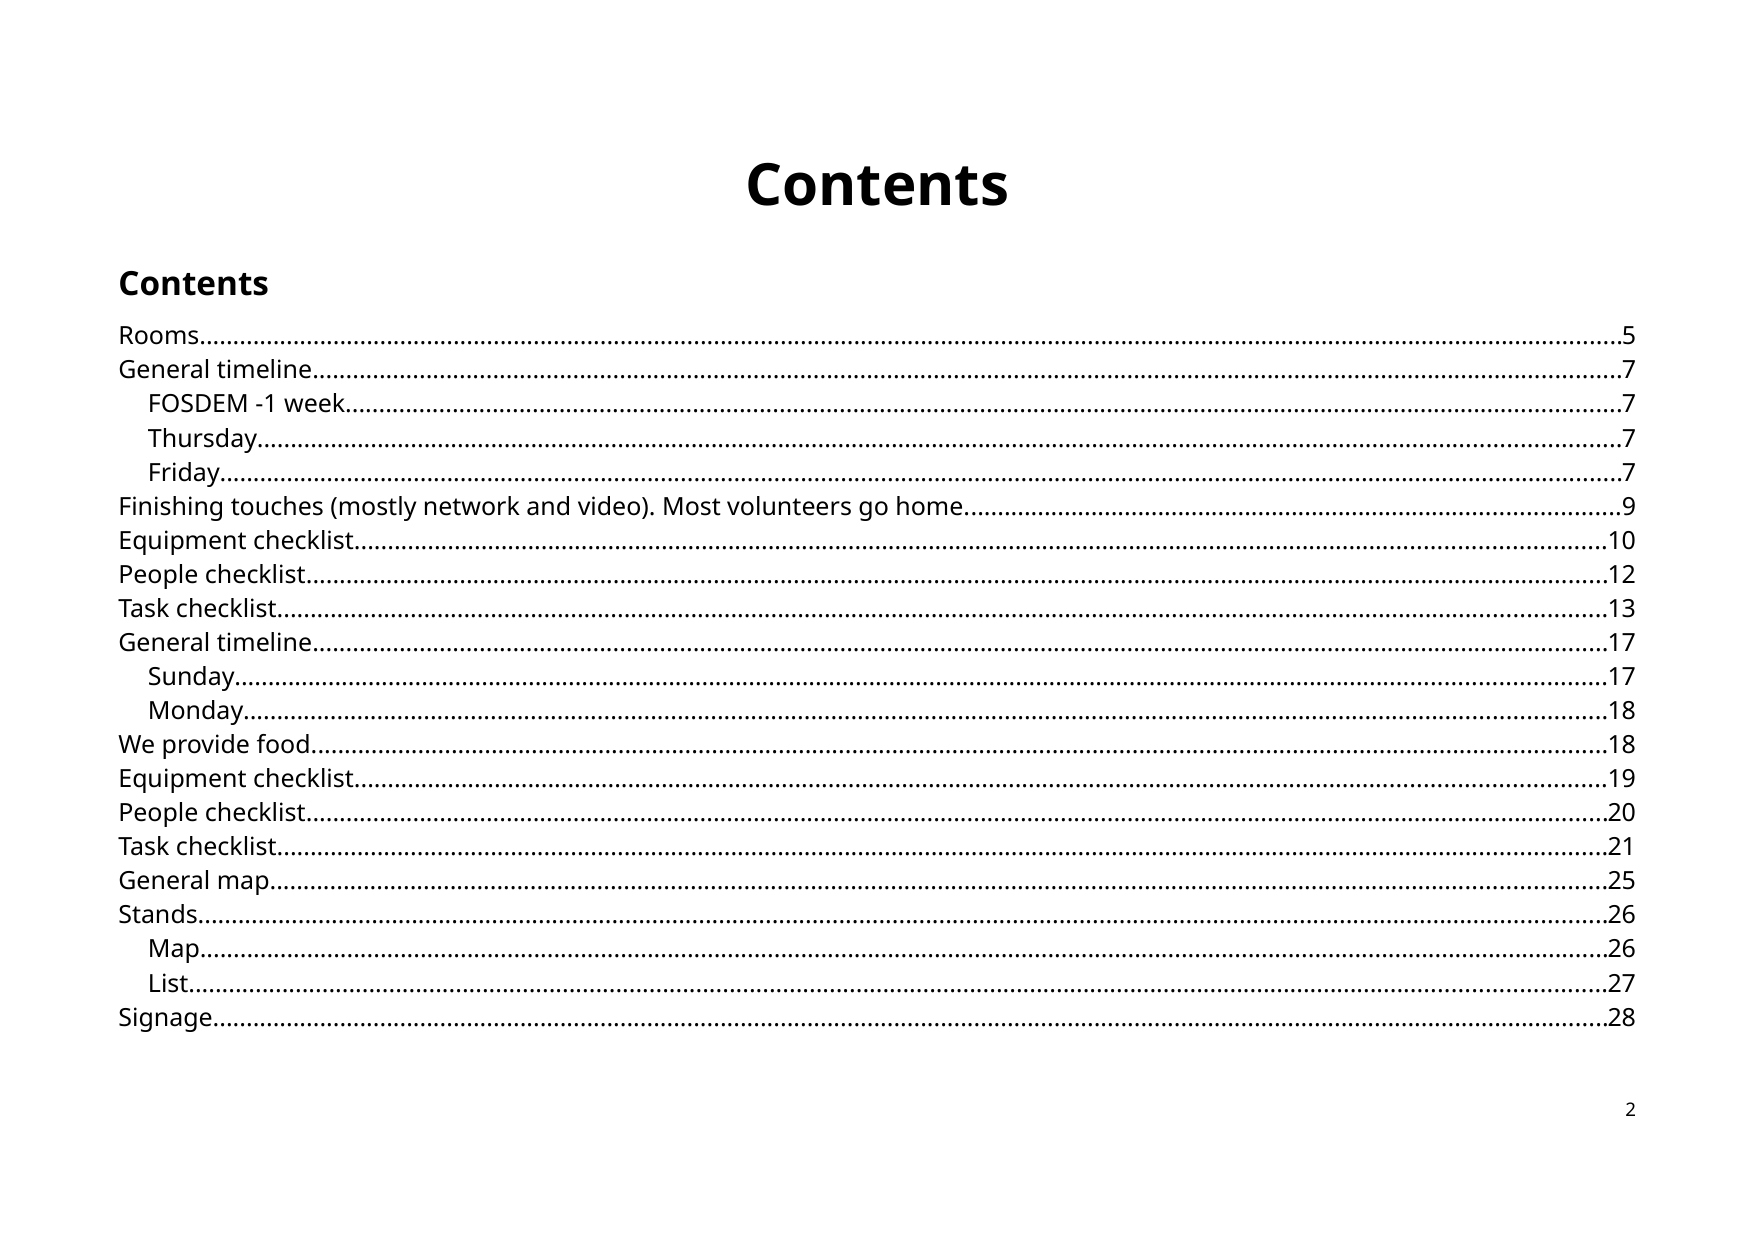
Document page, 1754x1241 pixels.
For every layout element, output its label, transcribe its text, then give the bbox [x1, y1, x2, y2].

text List 27 [148, 965, 1636, 999]
text FOSDEM -1 week 7 [148, 386, 1636, 420]
text Monday 18 [148, 693, 1636, 727]
title Contents [118, 143, 1636, 223]
text Map 26 [148, 931, 1636, 965]
text We provide food. 18 [118, 727, 1636, 761]
text Signage 28 [118, 999, 1636, 1033]
text Task checklist 21 [118, 829, 1636, 863]
text General timeline 7 [118, 352, 1636, 386]
text Stands 26 [118, 897, 1636, 931]
text Rooms 5 [118, 318, 1636, 352]
text Finishing touches (mostly network and video). Most volunteers go home. 9 [118, 488, 1636, 522]
text Equipment checklist 19 [118, 761, 1636, 795]
text People checklist 20 [118, 795, 1636, 829]
text General timeline 17 [118, 624, 1636, 659]
text Sunday 17 [148, 659, 1636, 693]
text Thursday 7 [148, 420, 1636, 454]
text General map 25 [118, 863, 1636, 897]
text People checklist 12 [118, 556, 1636, 591]
text Task checklist 13 [118, 591, 1636, 624]
text Friday 7 [148, 454, 1636, 488]
subtitle Contents [118, 260, 1636, 306]
text Equipment checklist 10 [118, 522, 1636, 556]
